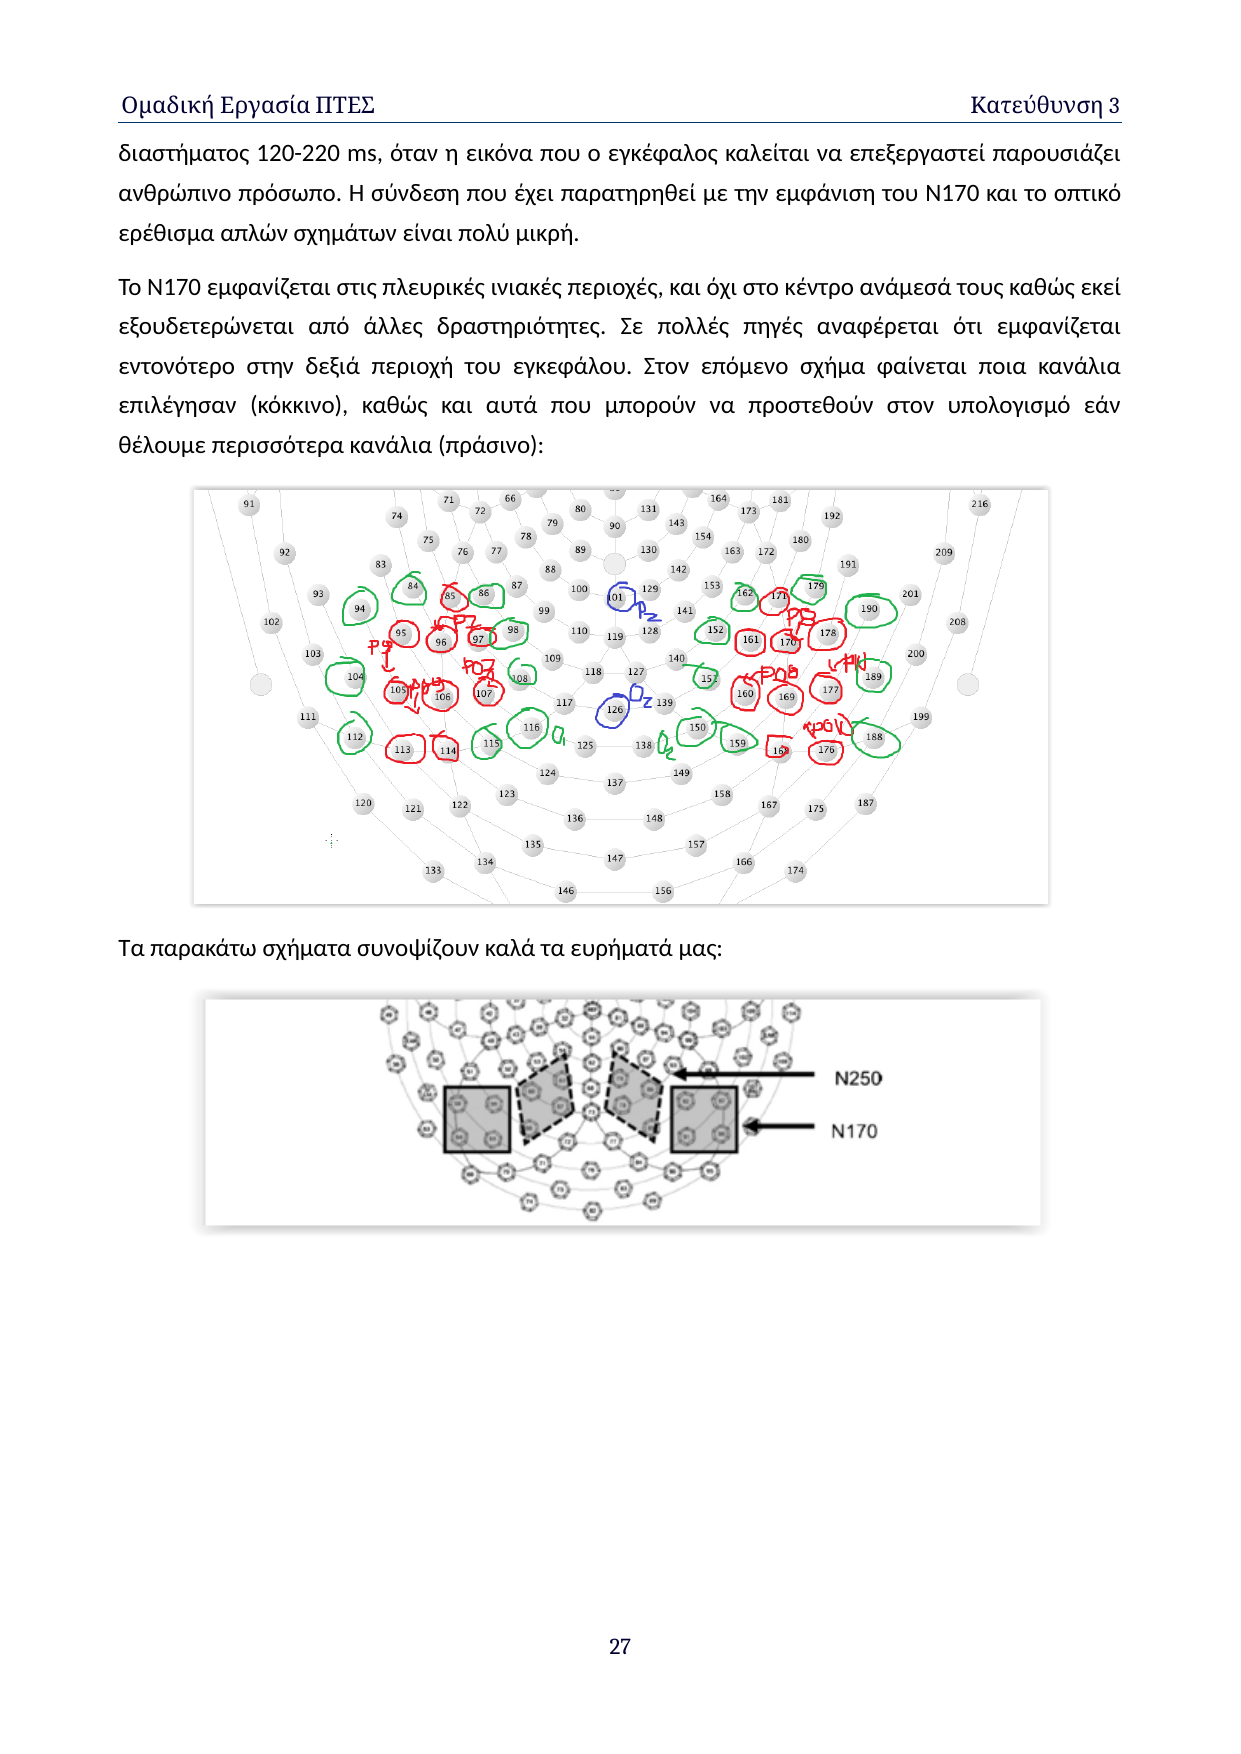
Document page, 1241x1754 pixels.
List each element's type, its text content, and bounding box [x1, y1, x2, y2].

picture [187, 986, 1053, 1238]
text διαστήματος 120-220 ms, όταν η εικόνα που ο εγκέφαλος καλείται να επεξεργαστεί παρουσιάζει ανθρώπινο πρόσωπο. Η σύνδεση που έχει παρατηρηθεί με την εμφάνιση του Ν170 και το οπτικό ερέθισμα απλών σχημάτων είναι πολύ μικρή. [118, 137, 1122, 247]
picture [187, 483, 1053, 909]
text Το Ν170 εμφανίζεται στις πλευρικές ινιακές περιοχές, και όχι στο κέντρο ανάμεσά τους καθώς εκεί εξουδετερώνεται από άλλες δραστηριότητες. Σε πολλές πηγές αναφέρεται ότι εμφανίζεται εντονότερο στην δεξιά περιοχή του εγκεφάλου. Στον επόμενο σχήμα φαίνεται ποια κανάλια επιλέγησαν (κόκκινο), καθώς και αυτά που μπορούν να προστεθούν στον υπολογισμό εάν θέλουμε περισσότερα κανάλια (πράσινο): [118, 271, 1122, 460]
text Tα παρακάτω σχήματα συνοψίζουν καλά τα ευρήματά μας: [118, 932, 1122, 962]
